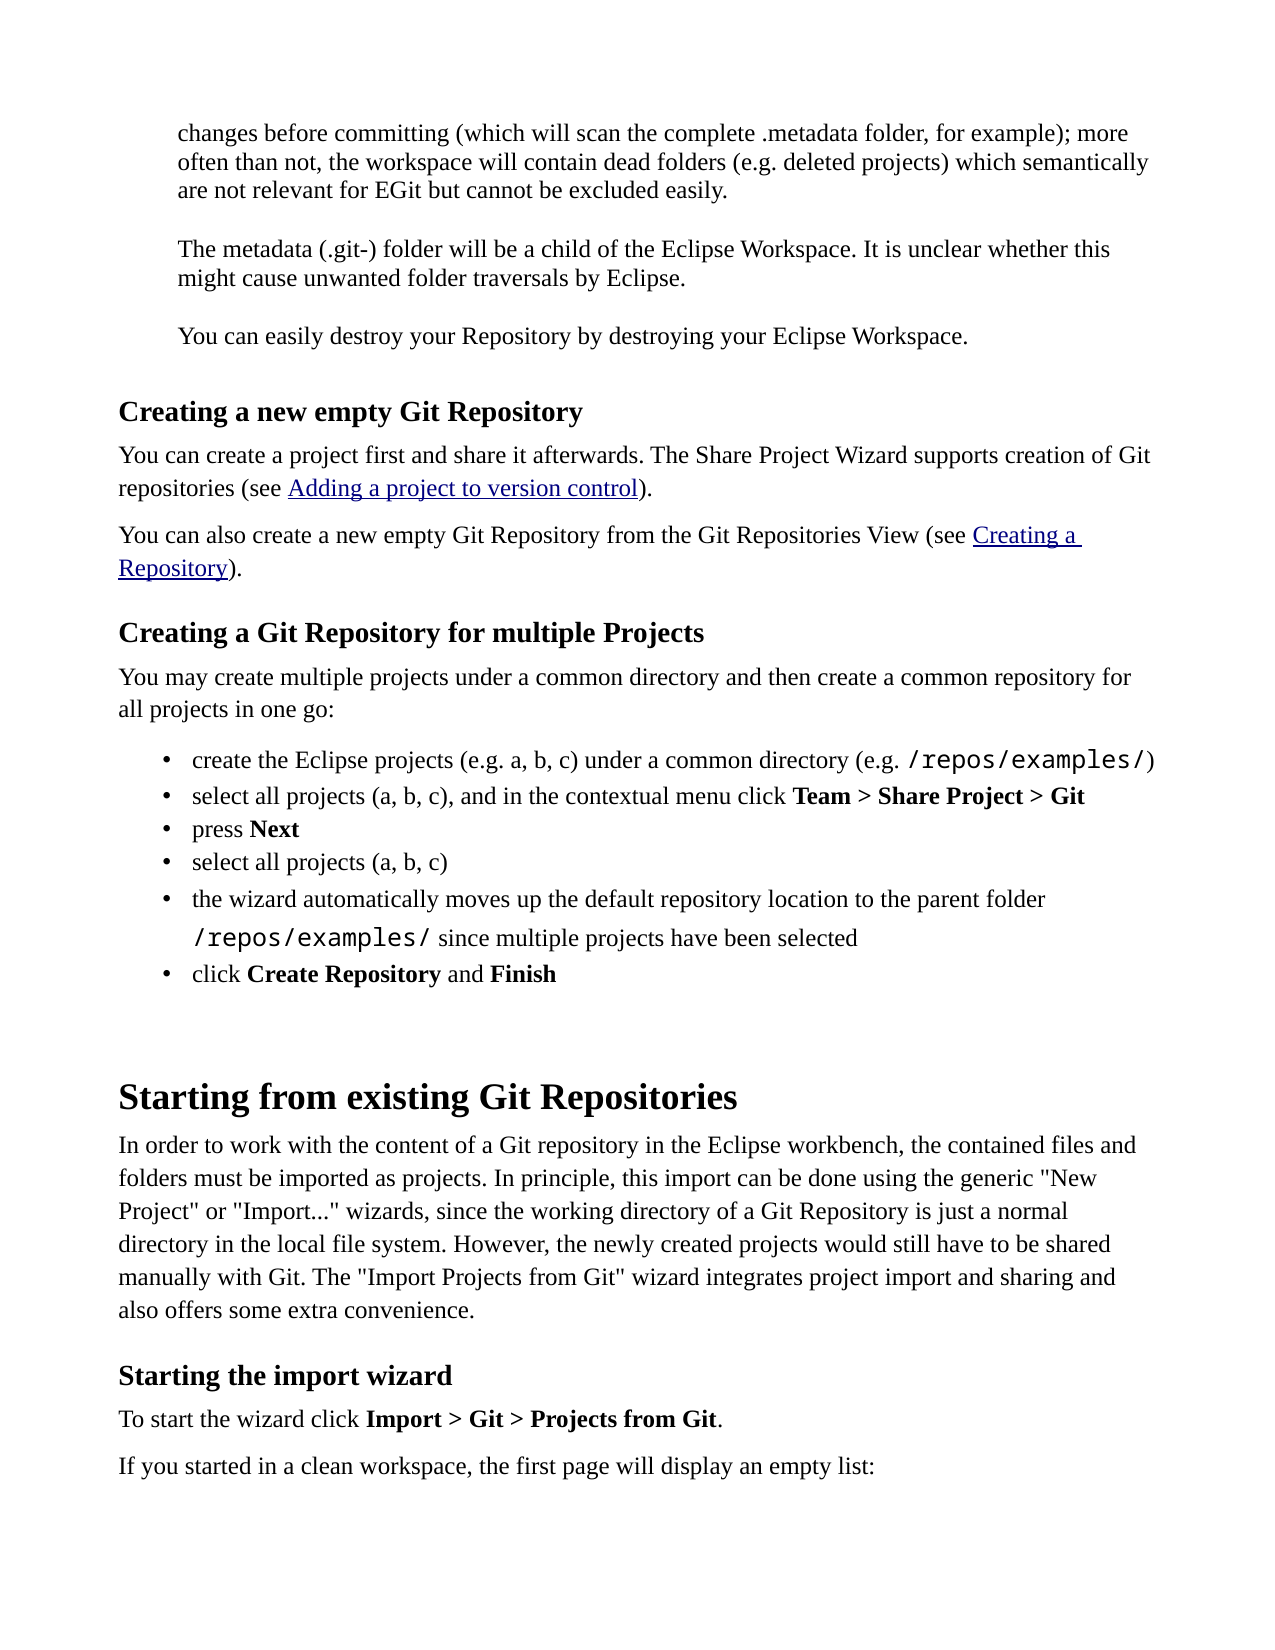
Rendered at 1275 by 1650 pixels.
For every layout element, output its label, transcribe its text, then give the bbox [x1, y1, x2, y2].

list create the Eclipse projects (e.g. a, b, c) under a common directory (e.g. /repos/examples/) [162, 742, 1157, 776]
text You can create a project first and share it afterwards. The Share Project Wizard supports creation of Git repositories (see Adding a project to version control). [118, 440, 1157, 501]
list changes before committing (which will scan the complete .metadata folder, for example); more often than not, the workspace will contain dead folders (e.g. deleted projects) which semantically are not relevant for EGit but cannot be excluded easily. [177, 118, 1157, 204]
list The metadata (.git-) folder will be a child of the Eclipse Workspace. It is unclear whether this might cause unwanted folder traversals by Eclipse. [177, 234, 1157, 291]
subtitle Starting the import wizard [118, 1358, 1157, 1391]
list press Next [162, 814, 1157, 843]
text You can also create a new empty Git Repository from the Git Repositories View (see Creating a Repository). [118, 520, 1157, 582]
text If you started in a clean workspace, the first page will display an empty list: [118, 1451, 1157, 1480]
text To start the wizard click Import > Git > Projects from Git. [118, 1404, 1157, 1432]
text In order to work with the content of a Git repository in the Eclipse workbench, the contained files and folders must be imported as projects. In principle, this import can be done using the generic "New Project" or "Import..." wizards, since the working directory of a Git Repository is just a normal directory in the local file system. However, the newly created projects would still have to be shared manually with Git. The "Import Projects from Git" wizard integrates project import and sharing and also offers some extra convenience. [118, 1130, 1157, 1324]
subtitle Starting from existing Git Repositories [118, 1075, 1157, 1118]
list the wizard automatically moves up the default repository location to the parent folder /repos/examples/ since multiple projects have been selected [162, 880, 1157, 954]
list select all projects (a, b, c) [162, 847, 1157, 876]
list You can easily destroy your Repository by destroying your Eclipse Workspace. [177, 321, 1157, 349]
subtitle Creating a Git Repository for multiple Projects [118, 616, 1157, 649]
text You may create multiple projects under a common directory and then create a common repository for all projects in one go: [118, 662, 1157, 723]
subtitle Creating a new empty Git Repository [118, 394, 1157, 427]
list select all projects (a, b, c), and in the contextual menu click Team > Share Project > Git [162, 781, 1157, 810]
list click Create Repository and Finish [162, 959, 1157, 987]
